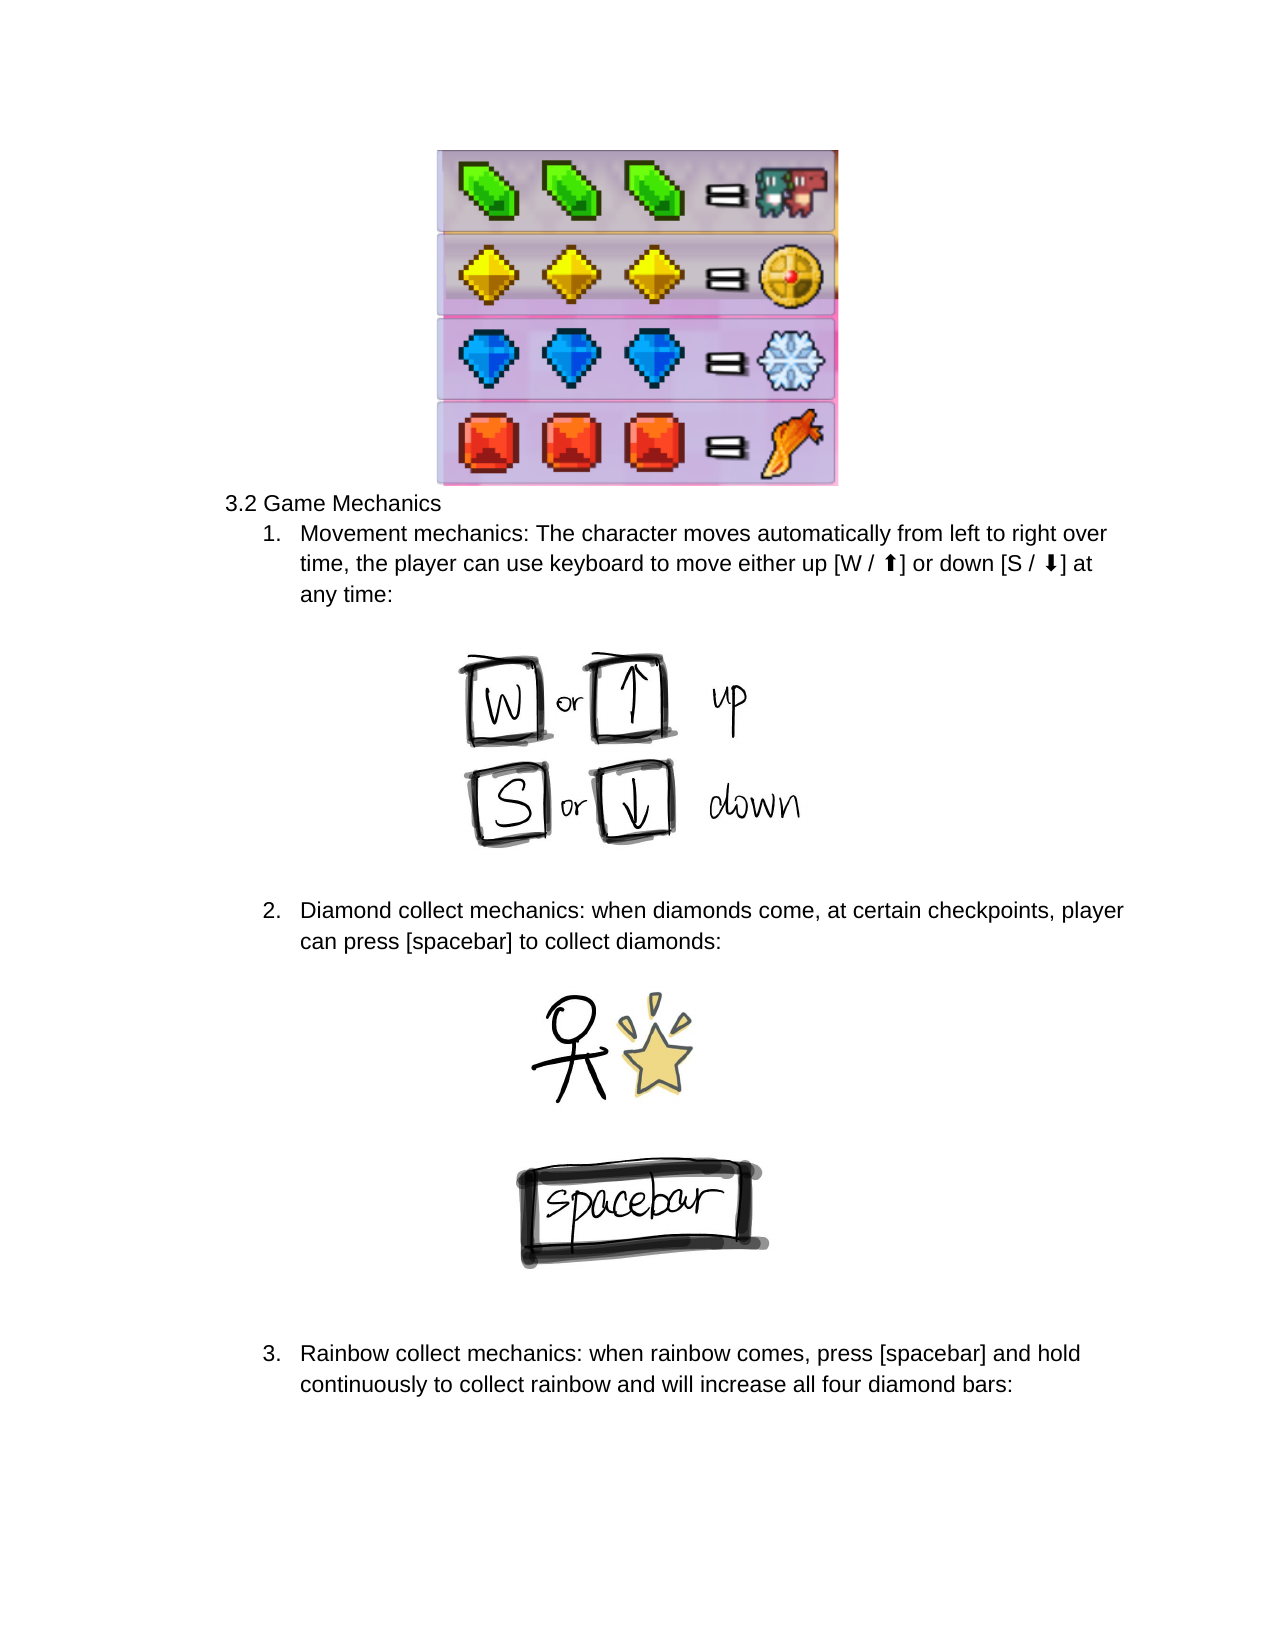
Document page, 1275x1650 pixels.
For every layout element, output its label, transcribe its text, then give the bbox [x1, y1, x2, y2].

picture [444, 957, 831, 1337]
list Diamond collect mechanics: when diamonds come, at certain checkpoints, player can press [spacebar] to collect diamonds: [262, 897, 1125, 954]
list Movement mechanics: The character moves automatically from left to right over time, the player can use keyboard to move either up [W / ⬆️] or down [S / ⬇️] at any time: [262, 520, 1125, 607]
text 3.2 Game Mechanics [225, 490, 1125, 516]
picture [408, 610, 867, 894]
picture [436, 150, 839, 486]
list Rainbow collect mechanics: when rainbow comes, press [spacebar] and hold continuously to collect rainbow and will increase all four diamond bars: [262, 1340, 1125, 1397]
